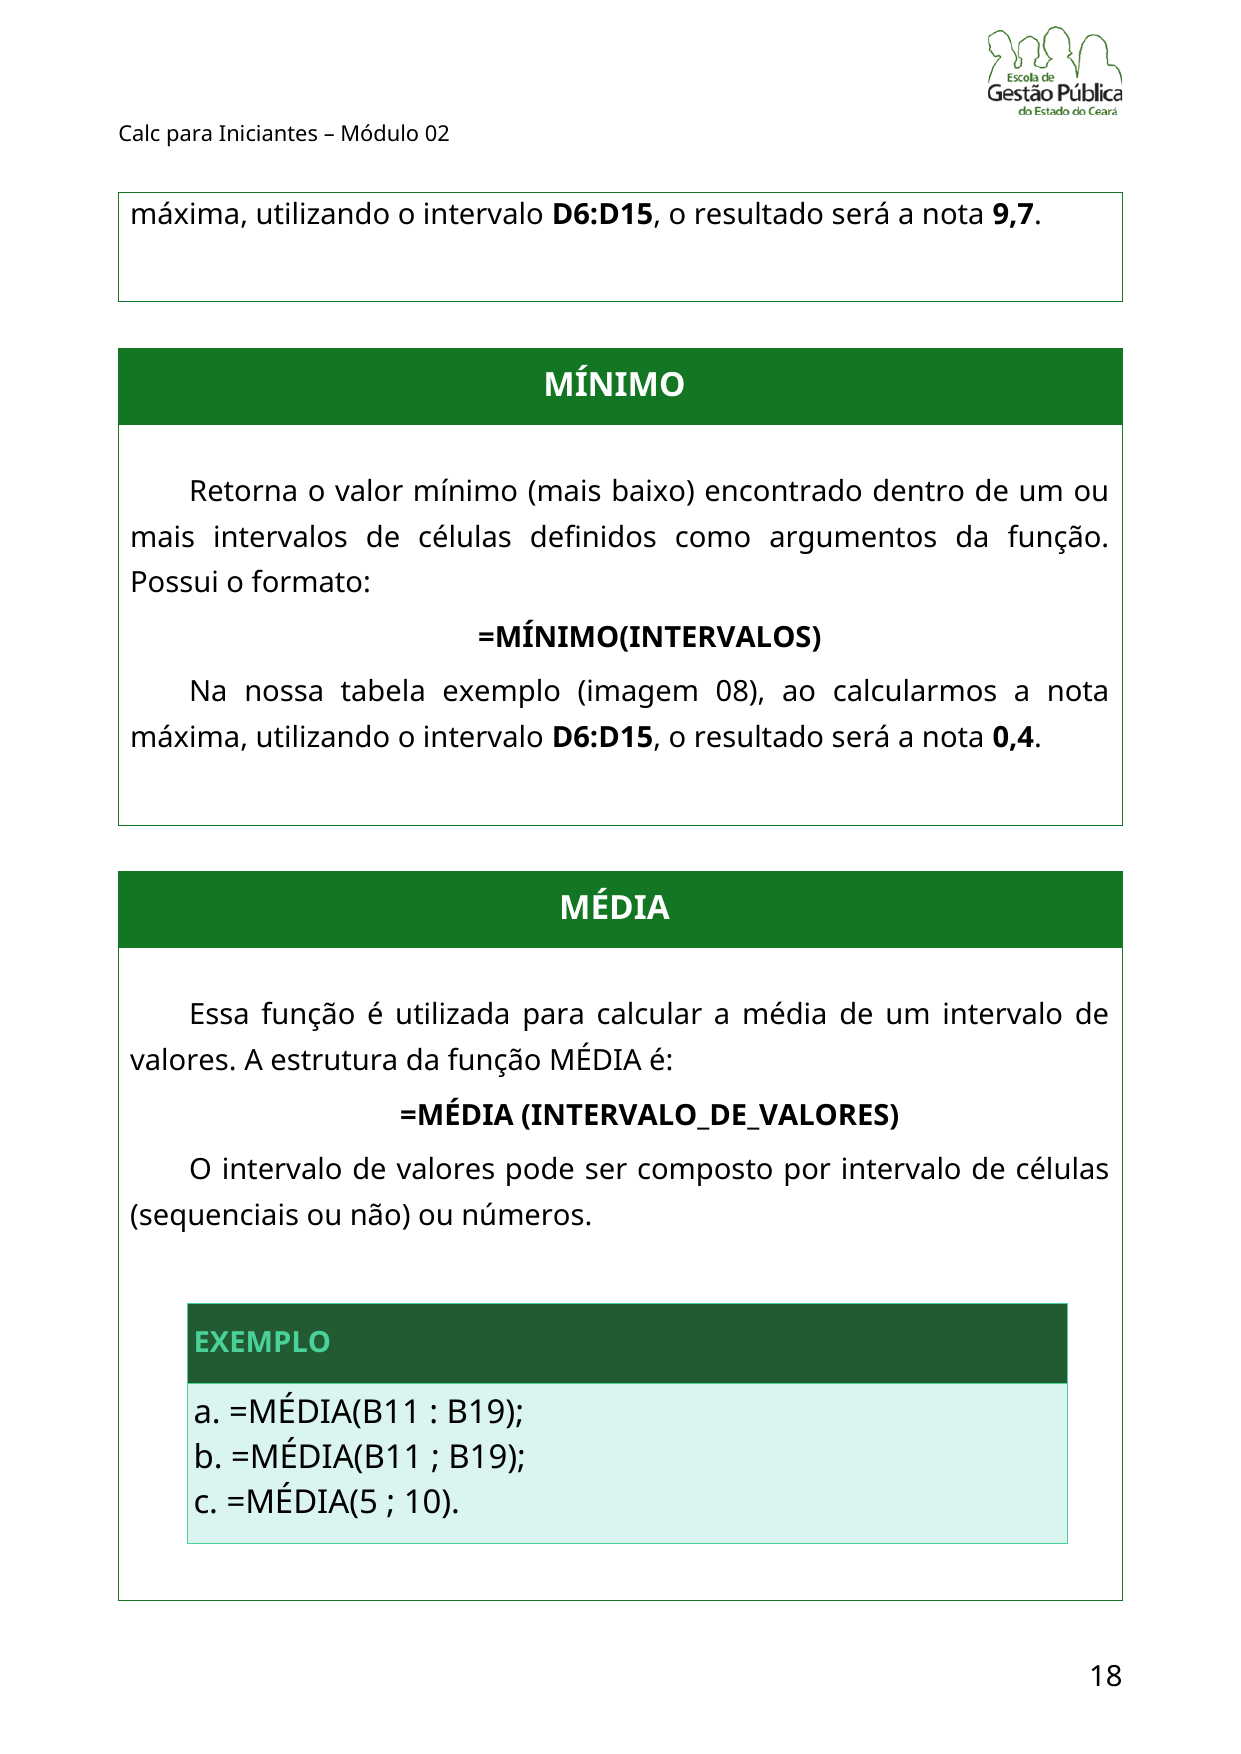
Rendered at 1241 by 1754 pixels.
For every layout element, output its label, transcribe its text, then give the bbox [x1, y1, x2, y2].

table_header MÉDIA [119, 872, 1122, 947]
table_cell máxima, utilizando o intervalo D6:D15, o resultado será a nota 9,7. [119, 193, 1122, 301]
table_header EXEMPLO [188, 1304, 1067, 1383]
table_header MÍNIMO [119, 349, 1122, 424]
table_cell a. =MÉDIA(B11 : B19); b. =MÉDIA(B11 ; B19); c. =MÉDIA(5 ; 10). [188, 1384, 1067, 1543]
picture [118, 26, 1123, 115]
table_cell Essa função é utilizada para calcular a média de um intervalo de valores. A estrutura da função MÉDIA é: =MÉDIA (INTERVALO_DE_VALORES) O intervalo de valores pode ser composto por intervalo de células (sequenciais ou não) ou números. [119, 948, 1122, 1600]
table_cell Retorna o valor mínimo (mais baixo) encontrado dentro de um ou mais intervalos de células definidos como argumentos da função. Possui o formato: =MÍNIMO(INTERVALOS) Na nossa tabela exemplo (imagem 08), ao calcularmos a nota máxima, utilizando o intervalo D6:D15, o resultado será a nota 0,4. [119, 425, 1122, 824]
